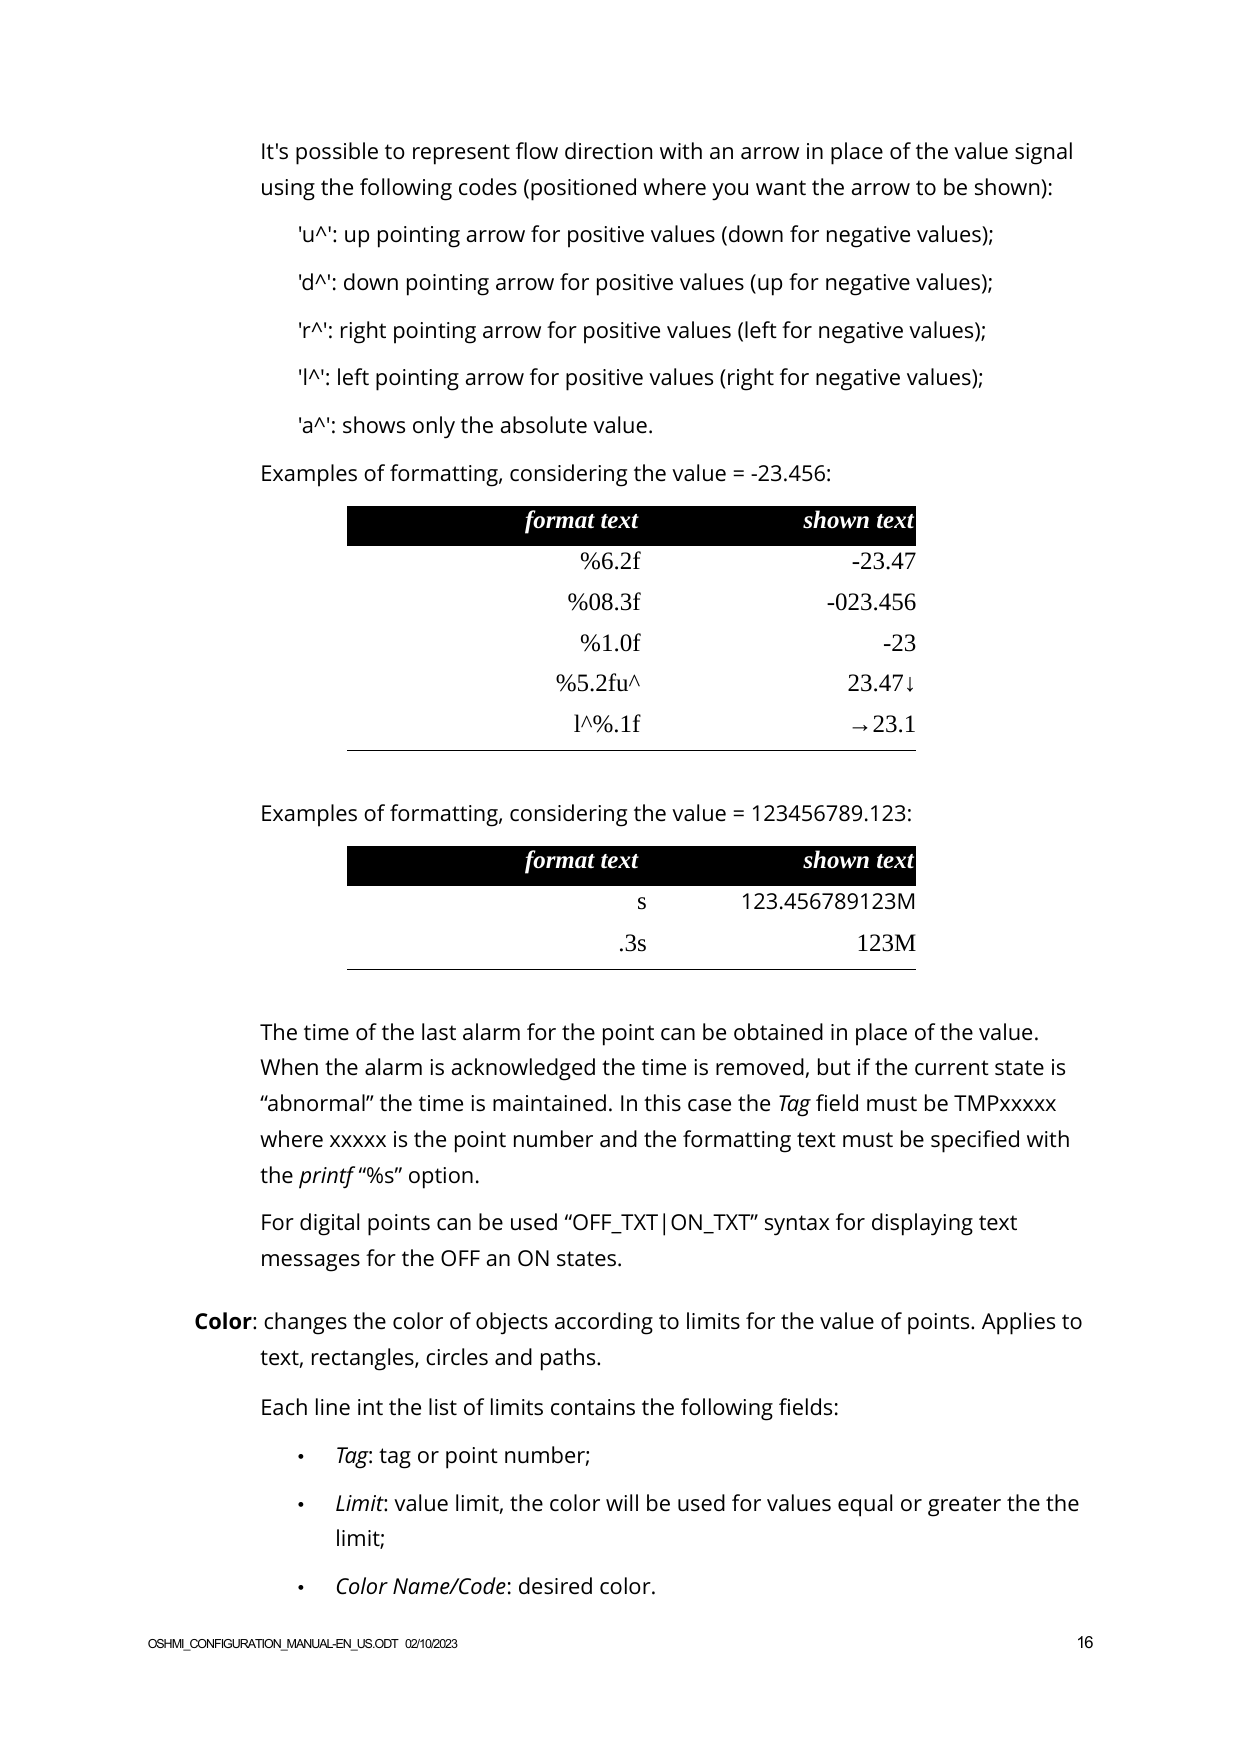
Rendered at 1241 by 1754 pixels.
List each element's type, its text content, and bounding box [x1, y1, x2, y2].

text The time of the last alarm for the point can be obtained in place of the value. When the alarm is acknowledged the time is removed, but if the current state is “abnormal” the time is maintained. In this case the Tag field must be TMPxxxxx where xxxxx is the point number and the formatting text must be specified with the printf “%s” option. [260, 1017, 1093, 1189]
table_cell -023.456 [646, 587, 916, 628]
text Each line int the list of limits contains the following fields: [260, 1392, 1093, 1422]
table_cell l^%.1f [347, 709, 646, 750]
text 'a^': shows only the absolute value. [260, 410, 1093, 440]
table_cell %5.2fu^ [347, 669, 646, 709]
text 'l^': left pointing arrow for positive values (right for negative values); [260, 362, 1093, 392]
table_header shown text [646, 507, 916, 546]
table_header format text [347, 507, 646, 546]
table_cell 123.456789123M [646, 886, 916, 928]
text It's possible to represent flow direction with an arrow in place of the value signal using the following codes (positioned where you want the arrow to be shown): [260, 136, 1093, 201]
text For digital points can be used “OFF_TXT|ON_TXT” syntax for displaying text messages for the OFF an ON states. [260, 1207, 1093, 1273]
text Examples of formatting, considering the value = 123456789.123: [260, 798, 1093, 828]
list Tag: tag or point number; [298, 1440, 1093, 1470]
table_cell .3s [347, 928, 646, 969]
table_header format text [347, 847, 646, 886]
table_cell %1.0f [347, 628, 646, 668]
table_cell s [347, 886, 646, 928]
table_cell %6.2f [347, 546, 646, 587]
table_cell →23.1 [646, 709, 916, 750]
text 'u^': up pointing arrow for positive values (down for negative values); [260, 219, 1093, 249]
table_cell 23.47↓ [646, 669, 916, 709]
table_cell -23 [646, 628, 916, 668]
table_cell -23.47 [646, 546, 916, 587]
table_cell 123M [646, 928, 916, 969]
table_cell %08.3f [347, 587, 646, 628]
text Color: changes the color of objects according to limits for the value of points. Applies to text, rectangles, circles and paths. [194, 1306, 1093, 1371]
text Examples of formatting, considering the value = -23.456: [260, 458, 1093, 488]
list Limit: value limit, the color will be used for values equal or greater the the limit; [298, 1488, 1093, 1553]
list Color Name/Code: desired color. [298, 1571, 1093, 1601]
text 'd^': down pointing arrow for positive values (up for negative values); [260, 267, 1093, 297]
text 'r^': right pointing arrow for positive values (left for negative values); [260, 315, 1093, 344]
table_header shown text [646, 847, 916, 886]
